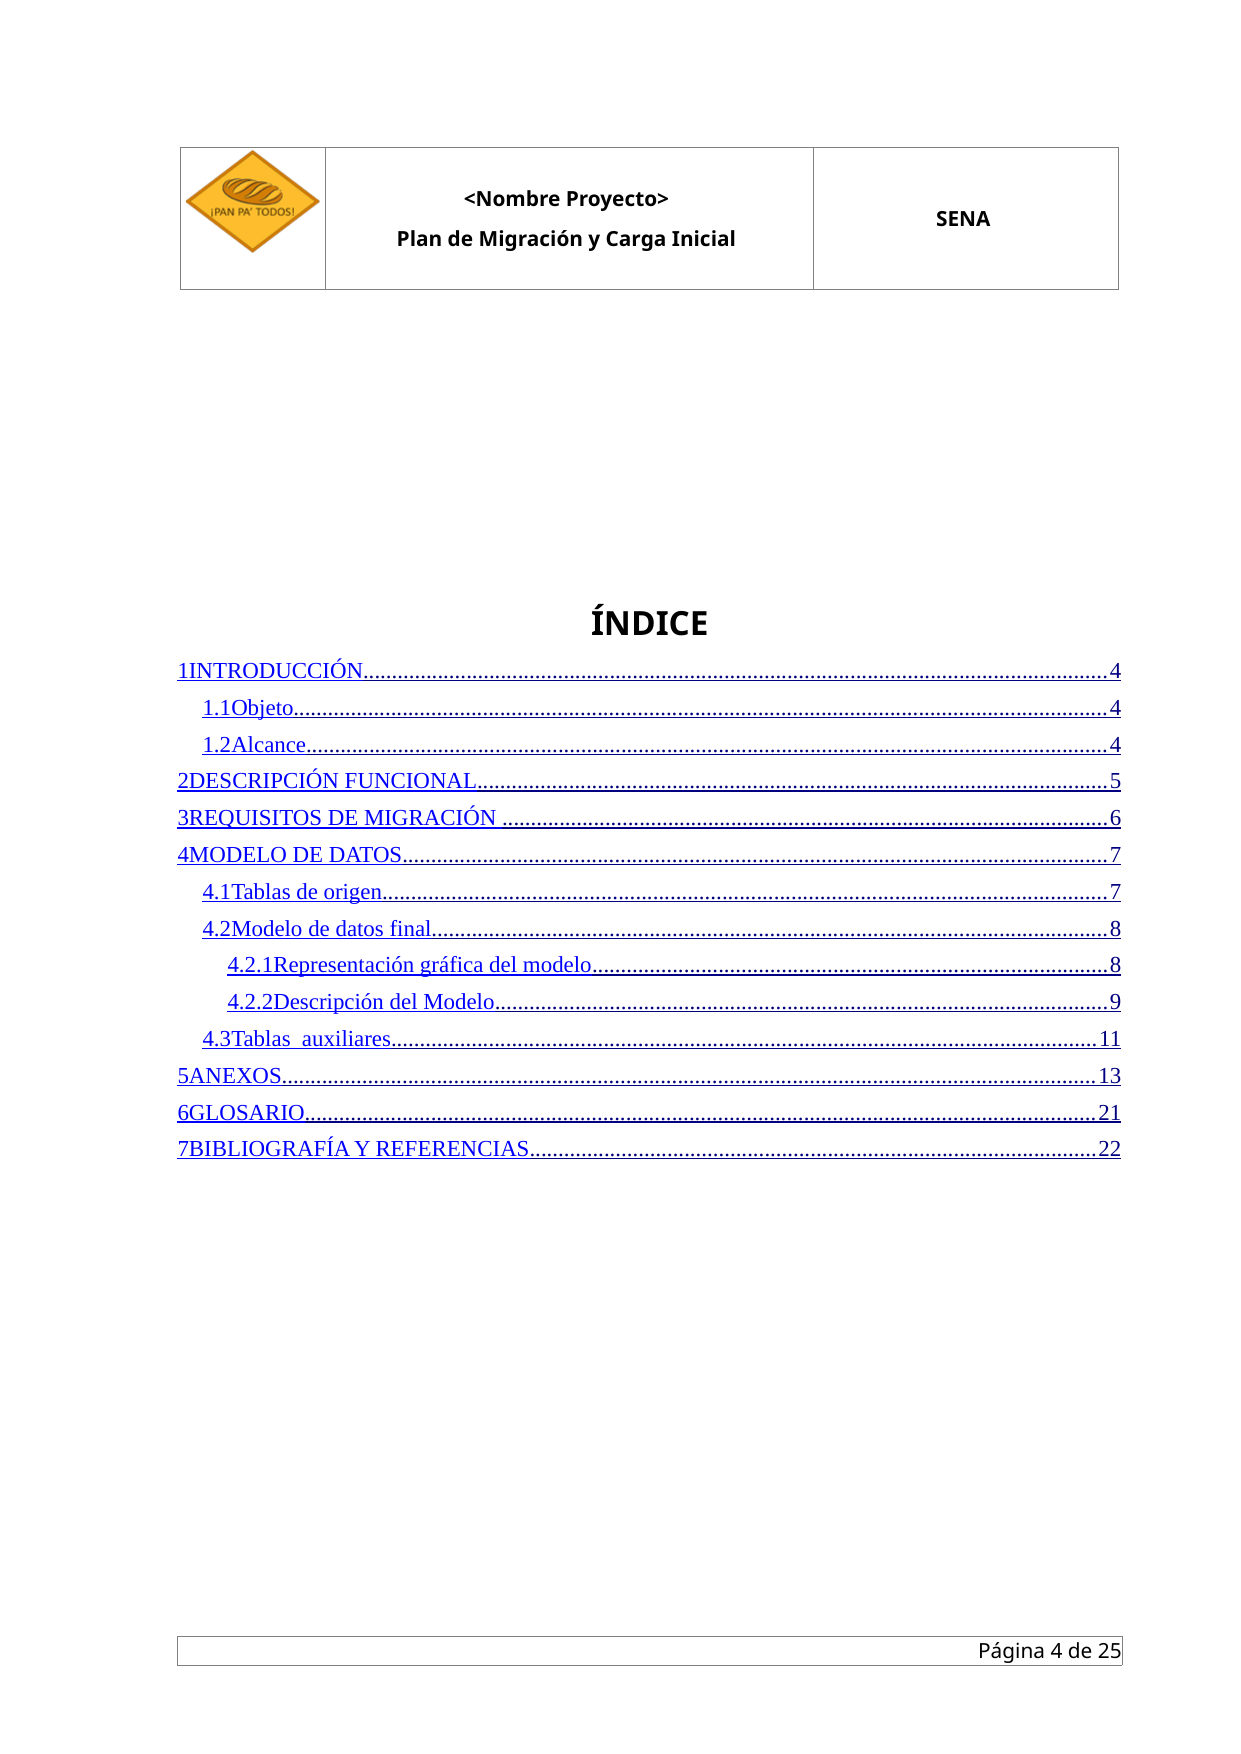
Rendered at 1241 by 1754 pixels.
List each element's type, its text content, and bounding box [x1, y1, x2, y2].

text 5 ANEXOS 13 [177, 1062, 1122, 1088]
text 4.2 Modelo de datos final 8 [202, 915, 1122, 941]
subtitle ÍNDICE [177, 599, 1122, 645]
text 4.3 Tablas auxiliares 11 [202, 1025, 1122, 1051]
text 1.2 Alcance 4 [202, 731, 1122, 757]
text 6 GLOSARIO 21 [177, 1098, 1122, 1125]
text 4 MODELO DE DATOS 7 [177, 841, 1122, 867]
text 2 DESCRIPCIÓN FUNCIONAL 5 [177, 768, 1122, 794]
text 1.1 Objeto 4 [202, 694, 1122, 720]
text 4.2.2 Descripción del Modelo 9 [227, 988, 1122, 1014]
text 1 INTRODUCCIÓN 4 [177, 657, 1122, 684]
text 4.1 Tablas de origen 7 [202, 878, 1122, 904]
text 4.2.1 Representación gráfica del modelo 8 [227, 951, 1122, 978]
text 7 BIBLIOGRAFÍA Y REFERENCIAS 22 [177, 1135, 1122, 1162]
text 3 REQUISITOS DE MIGRACIÓN 6 [177, 804, 1122, 831]
